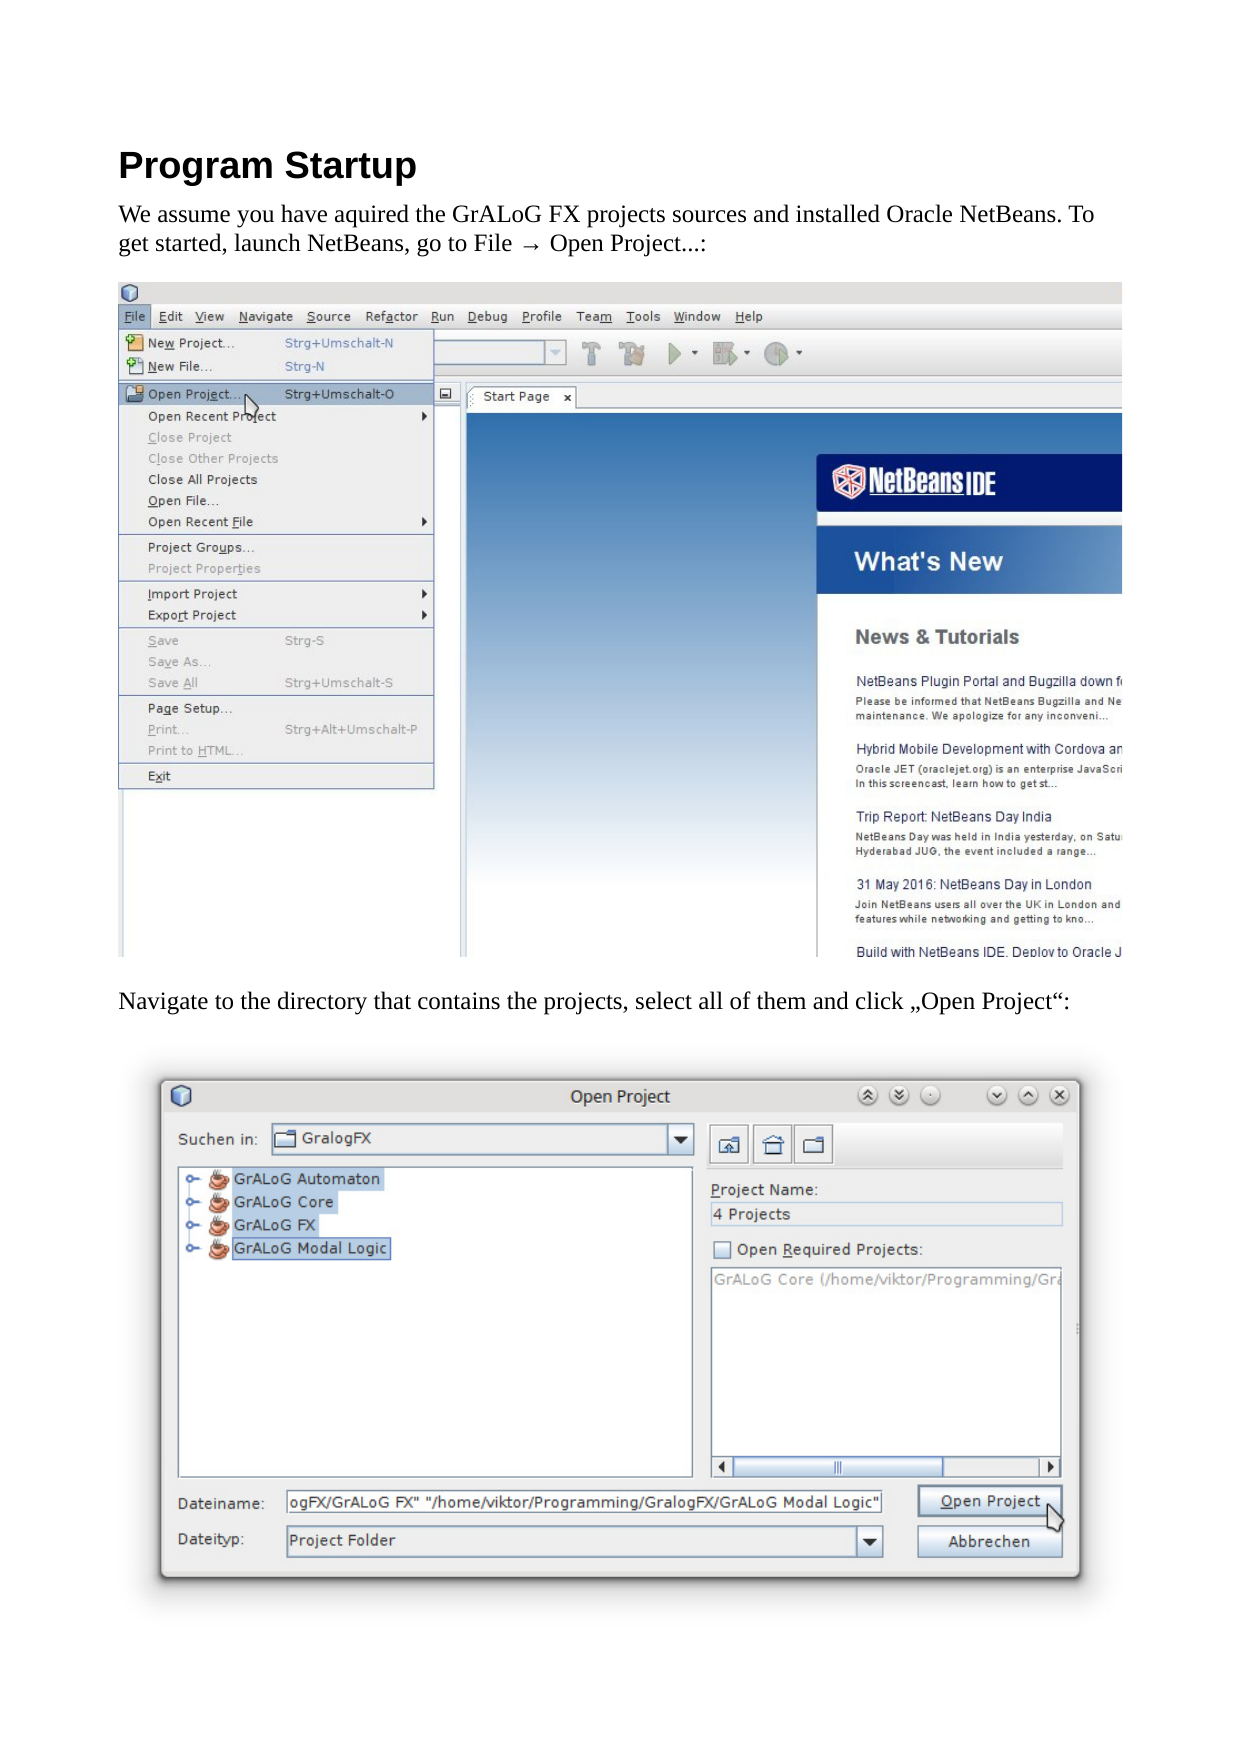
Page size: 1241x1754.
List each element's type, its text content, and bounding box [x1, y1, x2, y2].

subtitle Navigate to the directory that contains the projects, select all of them and click „Open Project“: [118, 986, 1122, 1014]
picture [118, 1043, 1123, 1626]
picture [118, 282, 1123, 957]
subtitle Program Startup [118, 143, 1122, 187]
subtitle We assume you have aquired the GrALoG FX projects sources and installed Oracle NetBeans. To get started, launch NetBeans, go to File → Open Project...: [118, 199, 1122, 257]
